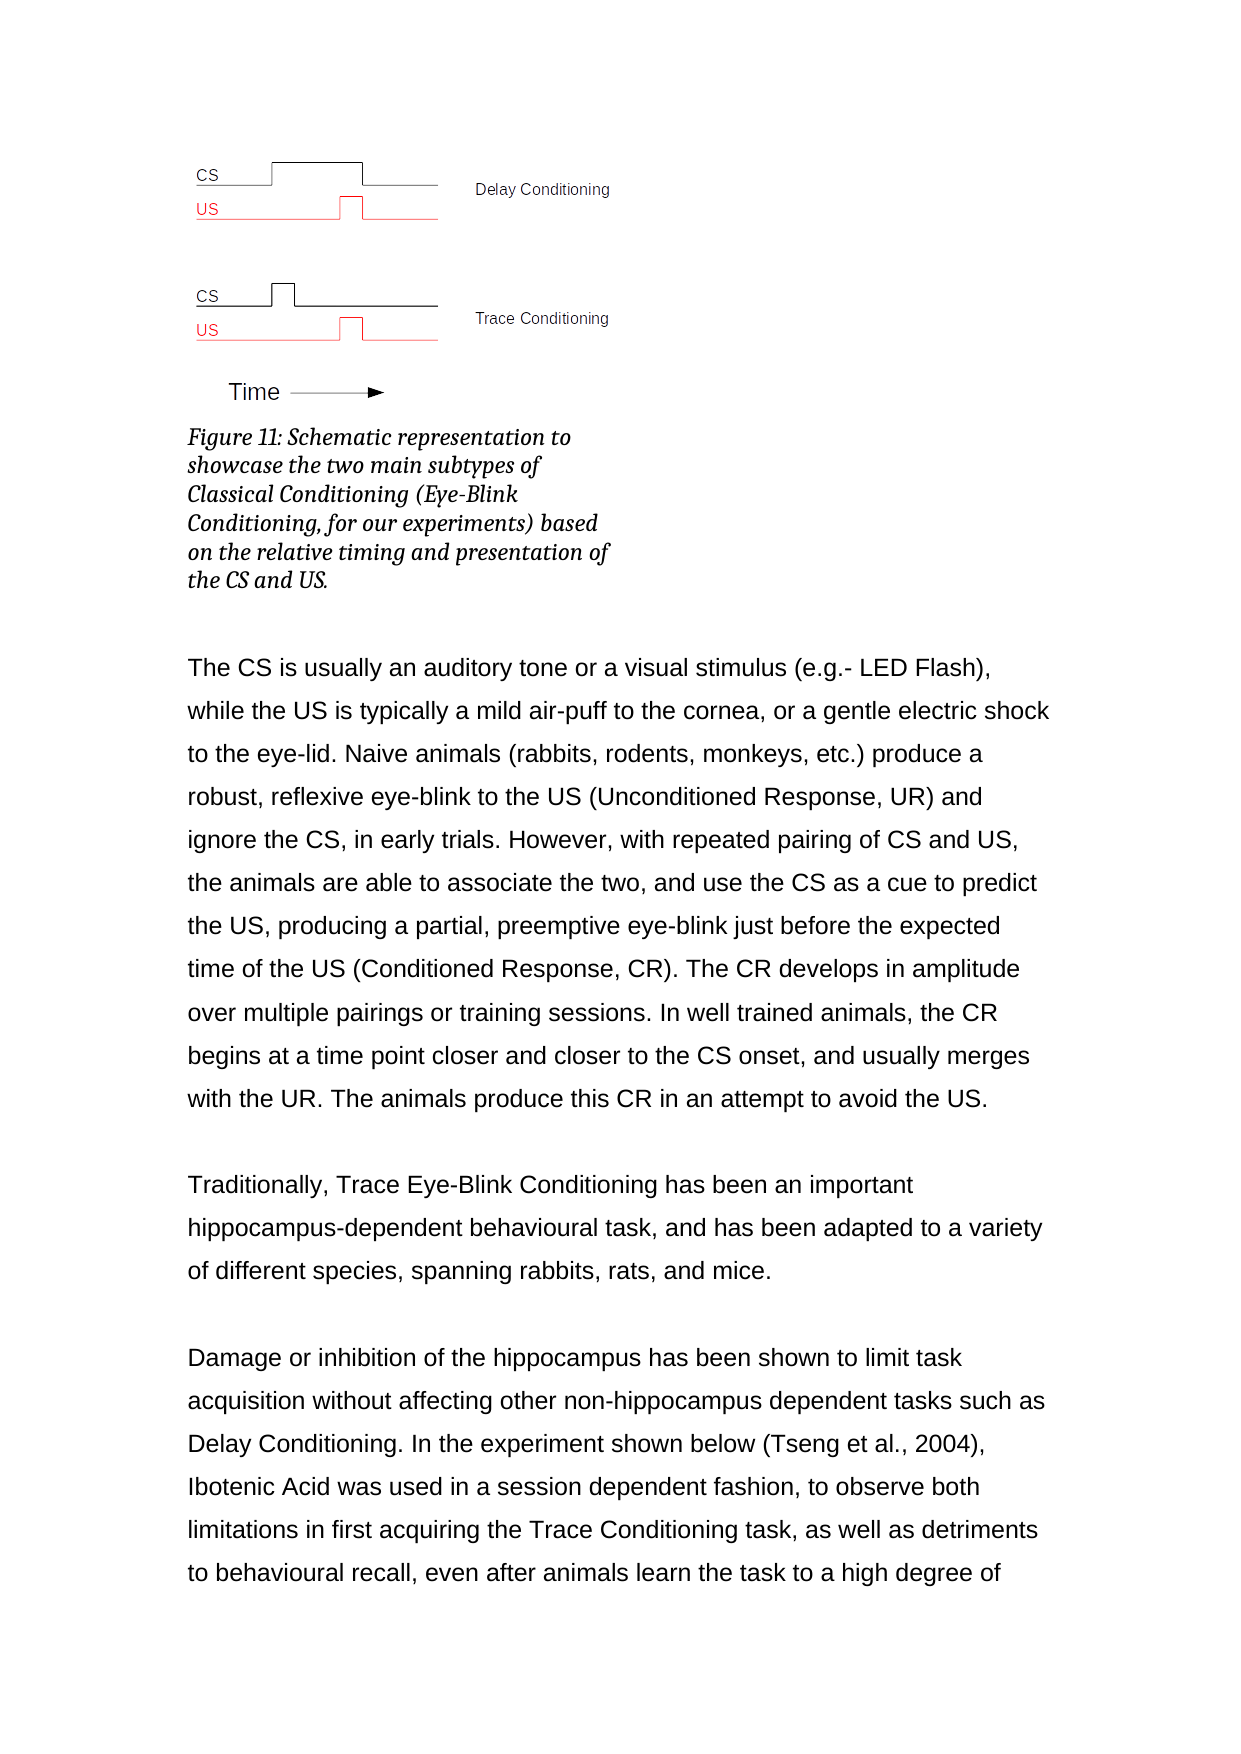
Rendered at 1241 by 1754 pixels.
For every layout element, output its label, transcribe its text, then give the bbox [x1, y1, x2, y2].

text Damage or inhibition of the hippocampus has been shown to limit task acquisition without affecting other non-hippocampus dependent tasks such as Delay Conditioning. In the experiment shown below (Tseng et al., 2004), Ibotenic Acid was used in a session dependent fashion, to observe both limitations in first acquiring the Trace Conditioning task, as well as detriments to behavioural recall, even after animals learn the task to a high degree of [187, 1342, 1053, 1587]
text Traditionally, Trace Eye-Blink Conditioning has been an important hippocampus-dependent behavioural task, and has been adapted to a variety of different species, spanning rabbits, rats, and mice. [187, 1170, 1053, 1285]
picture [187, 162, 619, 410]
text Figure 11: Schematic representation to showcase the two main subtypes of Classical Conditioning (Eye-Blink Conditioning, for our experiments) based on the relative timing and presentation of the CS and US. [187, 410, 618, 595]
text The CS is usually an auditory tone or a visual stimulus (e.g.- LED Flash), while the US is typically a mild air-puff to the cornea, or a gentle electric shock to the eye-lid. Naive animals (rabbits, rodents, monkeys, etc.) produce a robust, reflexive eye-blink to the US (Unconditioned Response, UR) and ignore the CS, in early trials. However, with repeated pairing of CS and US, the animals are able to associate the two, and use the CS as a cue to predict the US, producing a partial, preemptive eye-blink just before the expected time of the US (Conditioned Response, CR). The CR develops in amplitude over multiple pairings or training sessions. In well trained animals, the CR begins at a time point closer and closer to the CS onset, and usually merges with the UR. The animals produce this CR in an attempt to avoid the US. [187, 652, 1053, 1112]
